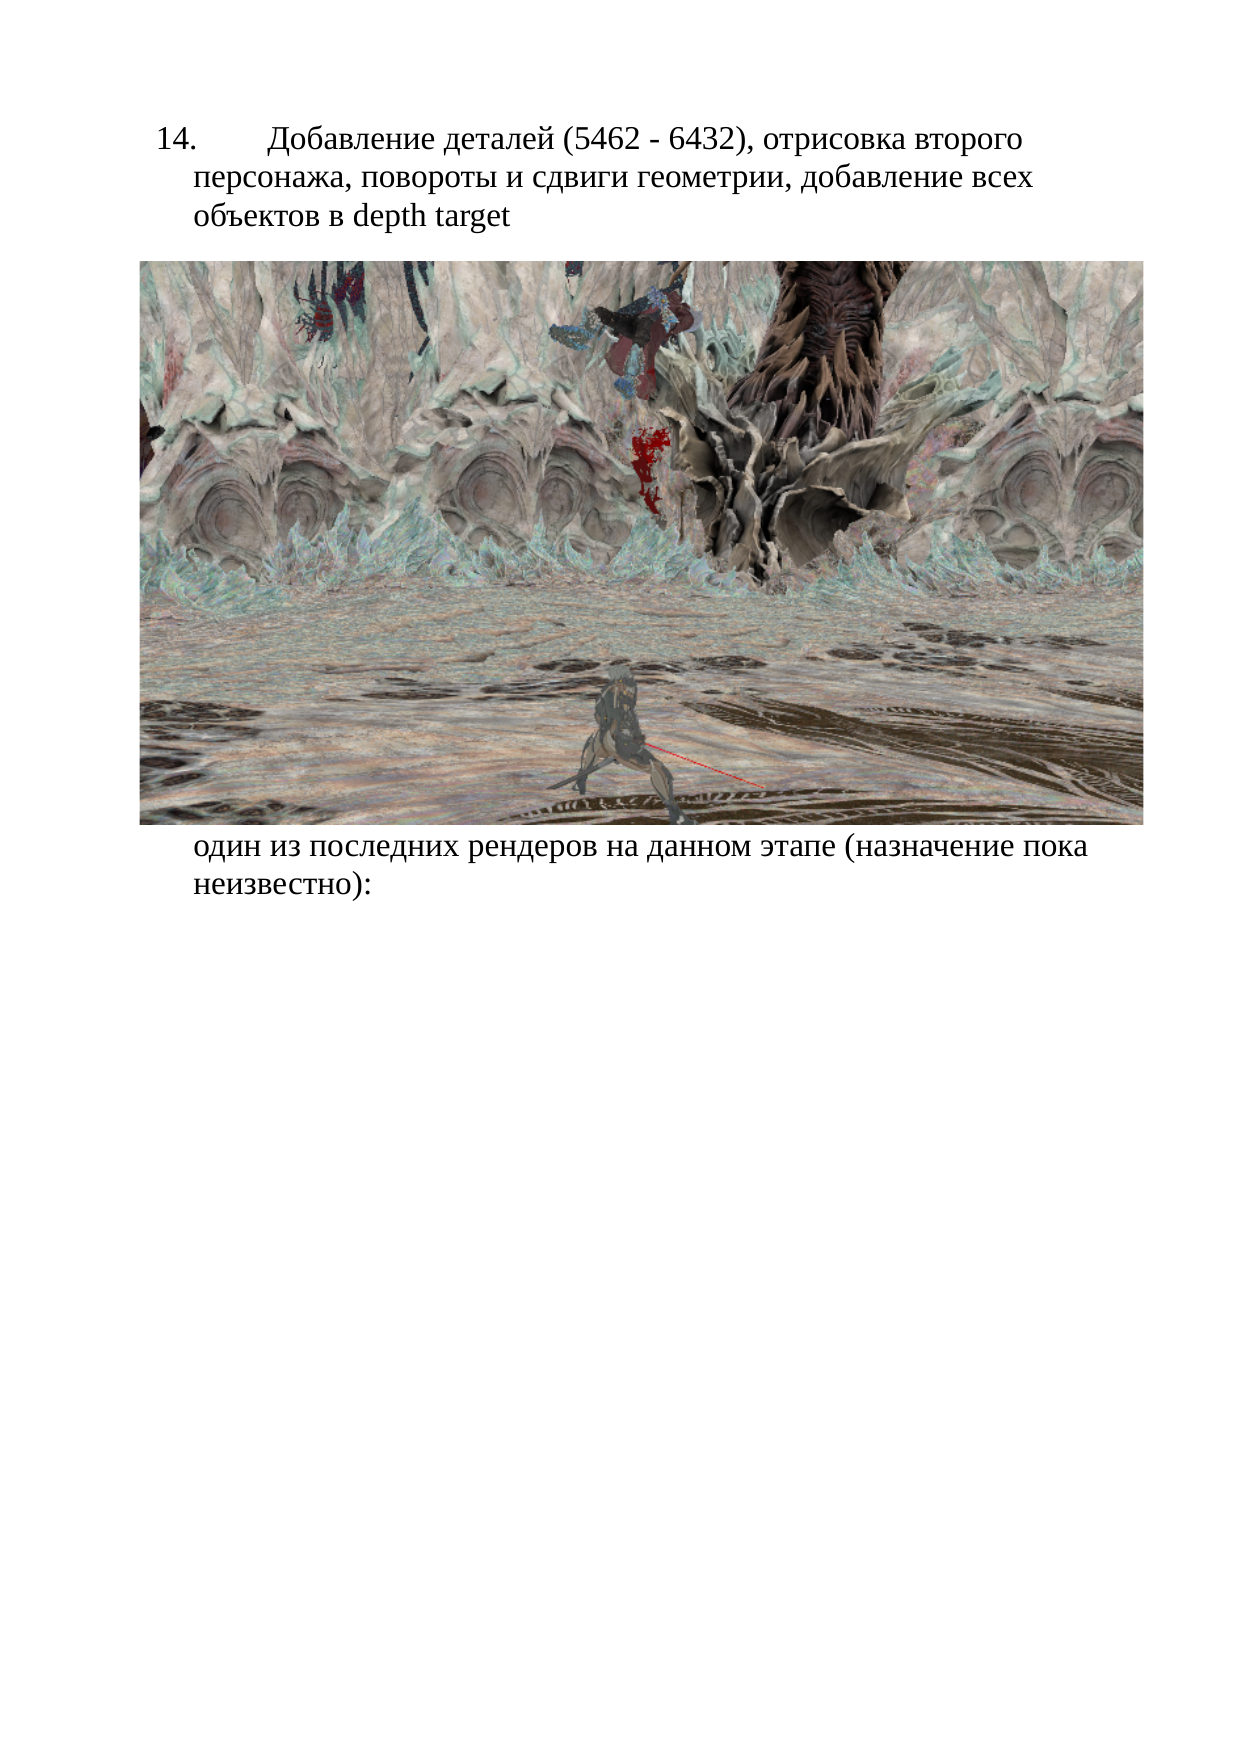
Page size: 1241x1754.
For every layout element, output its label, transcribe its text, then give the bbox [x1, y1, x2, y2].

list [156, 233, 1122, 261]
list Добавление деталей (5462 - 6432), отрисовка второго персонажа, повороты и сдвиги геометрии, добавление всех объектов в depth target [156, 118, 1122, 233]
picture [139, 261, 1144, 825]
list один из последних рендеров на данном этапе (назначение пока неизвестно): [156, 825, 1122, 902]
